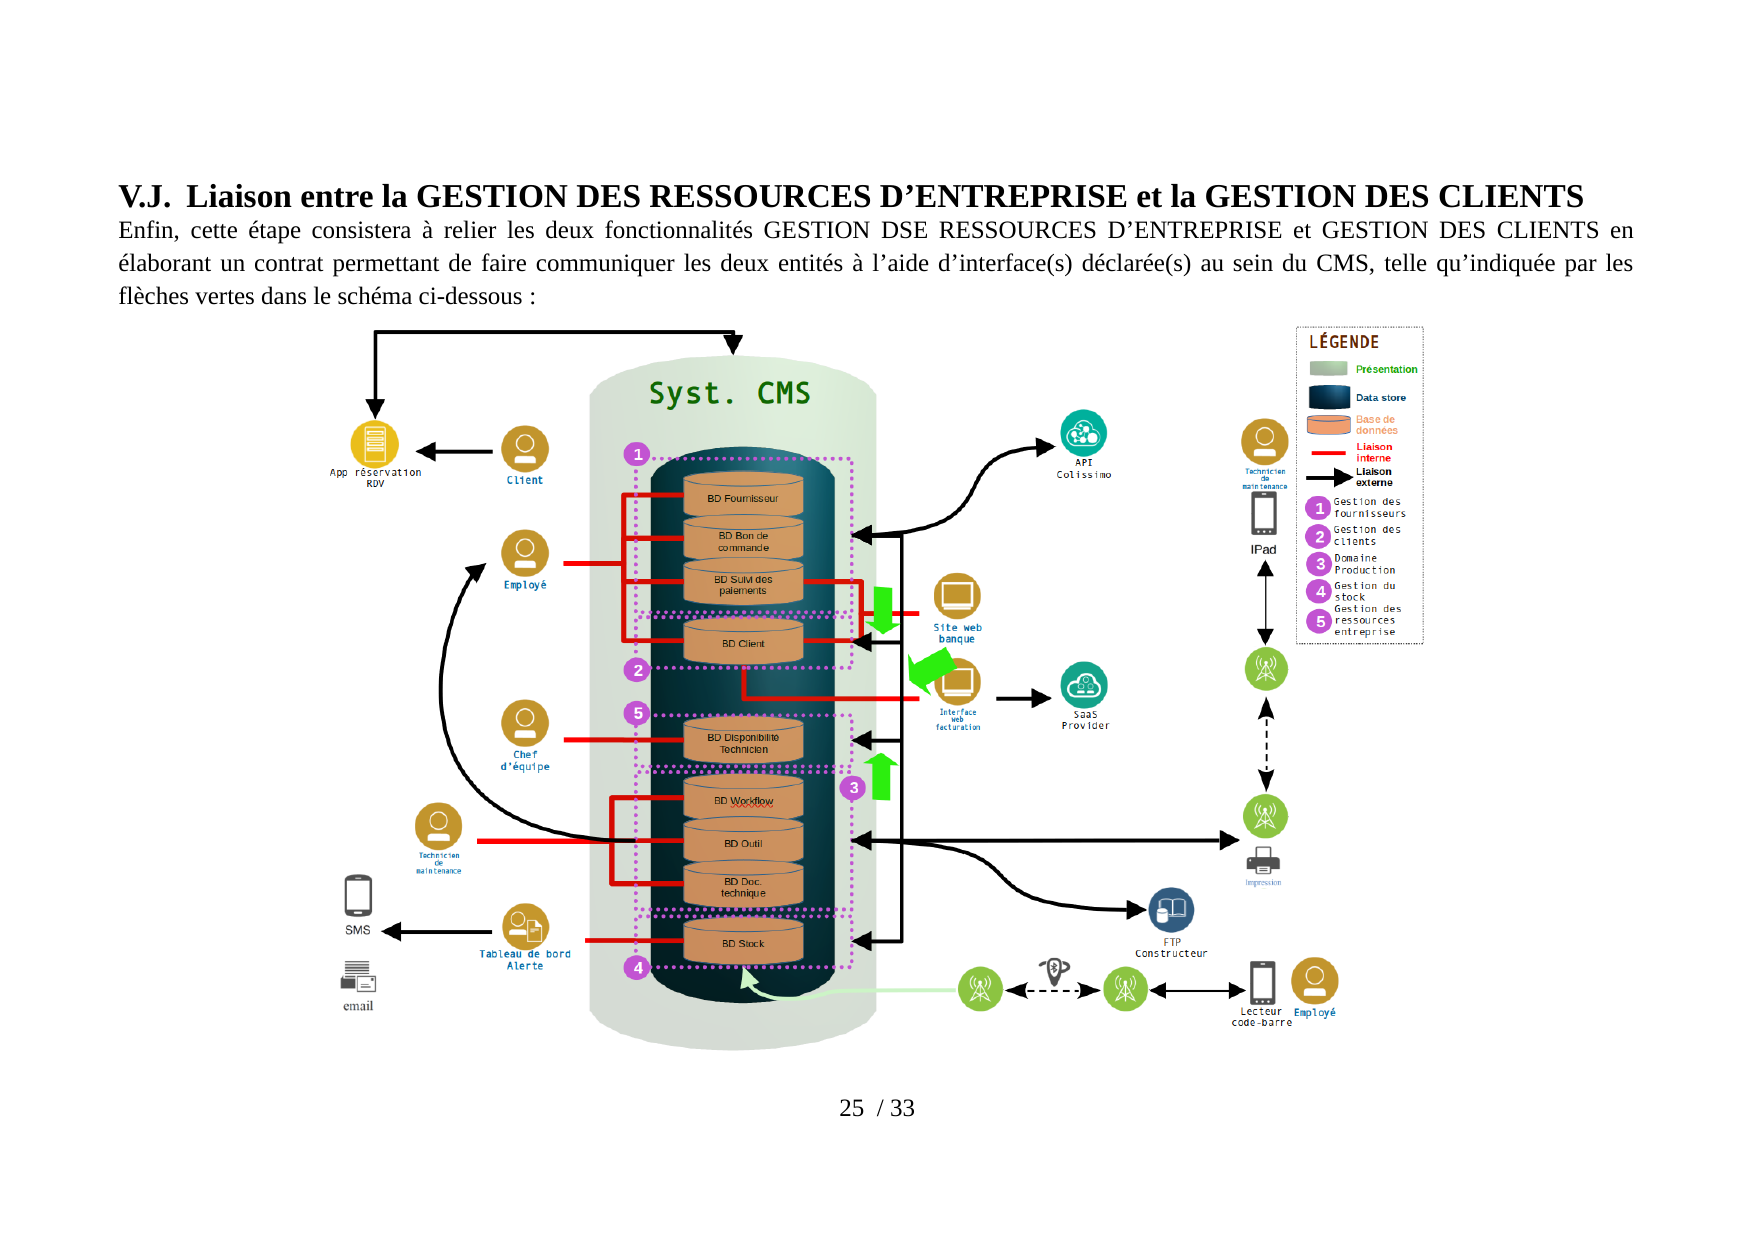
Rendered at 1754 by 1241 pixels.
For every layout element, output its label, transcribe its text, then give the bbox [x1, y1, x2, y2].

picture [327, 323, 1427, 1054]
subtitle Liaison entre la GESTION DES RESSOURCES D’ENTREPRISE et la GESTION DES CLIENTS [118, 176, 1636, 215]
text Enfin, cette étape consistera à relier les deux fonctionnalités GESTION DSE RESSOURCES D’ENTREPRISE et GESTION DES CLIENTS en élaborant un contrat permettant de faire communiquer les deux entités à l’aide d’interface(s) déclarée(s) au sein du CMS, telle qu’indiquée par les flèches vertes dans le schéma ci-dessous : [118, 215, 1636, 310]
